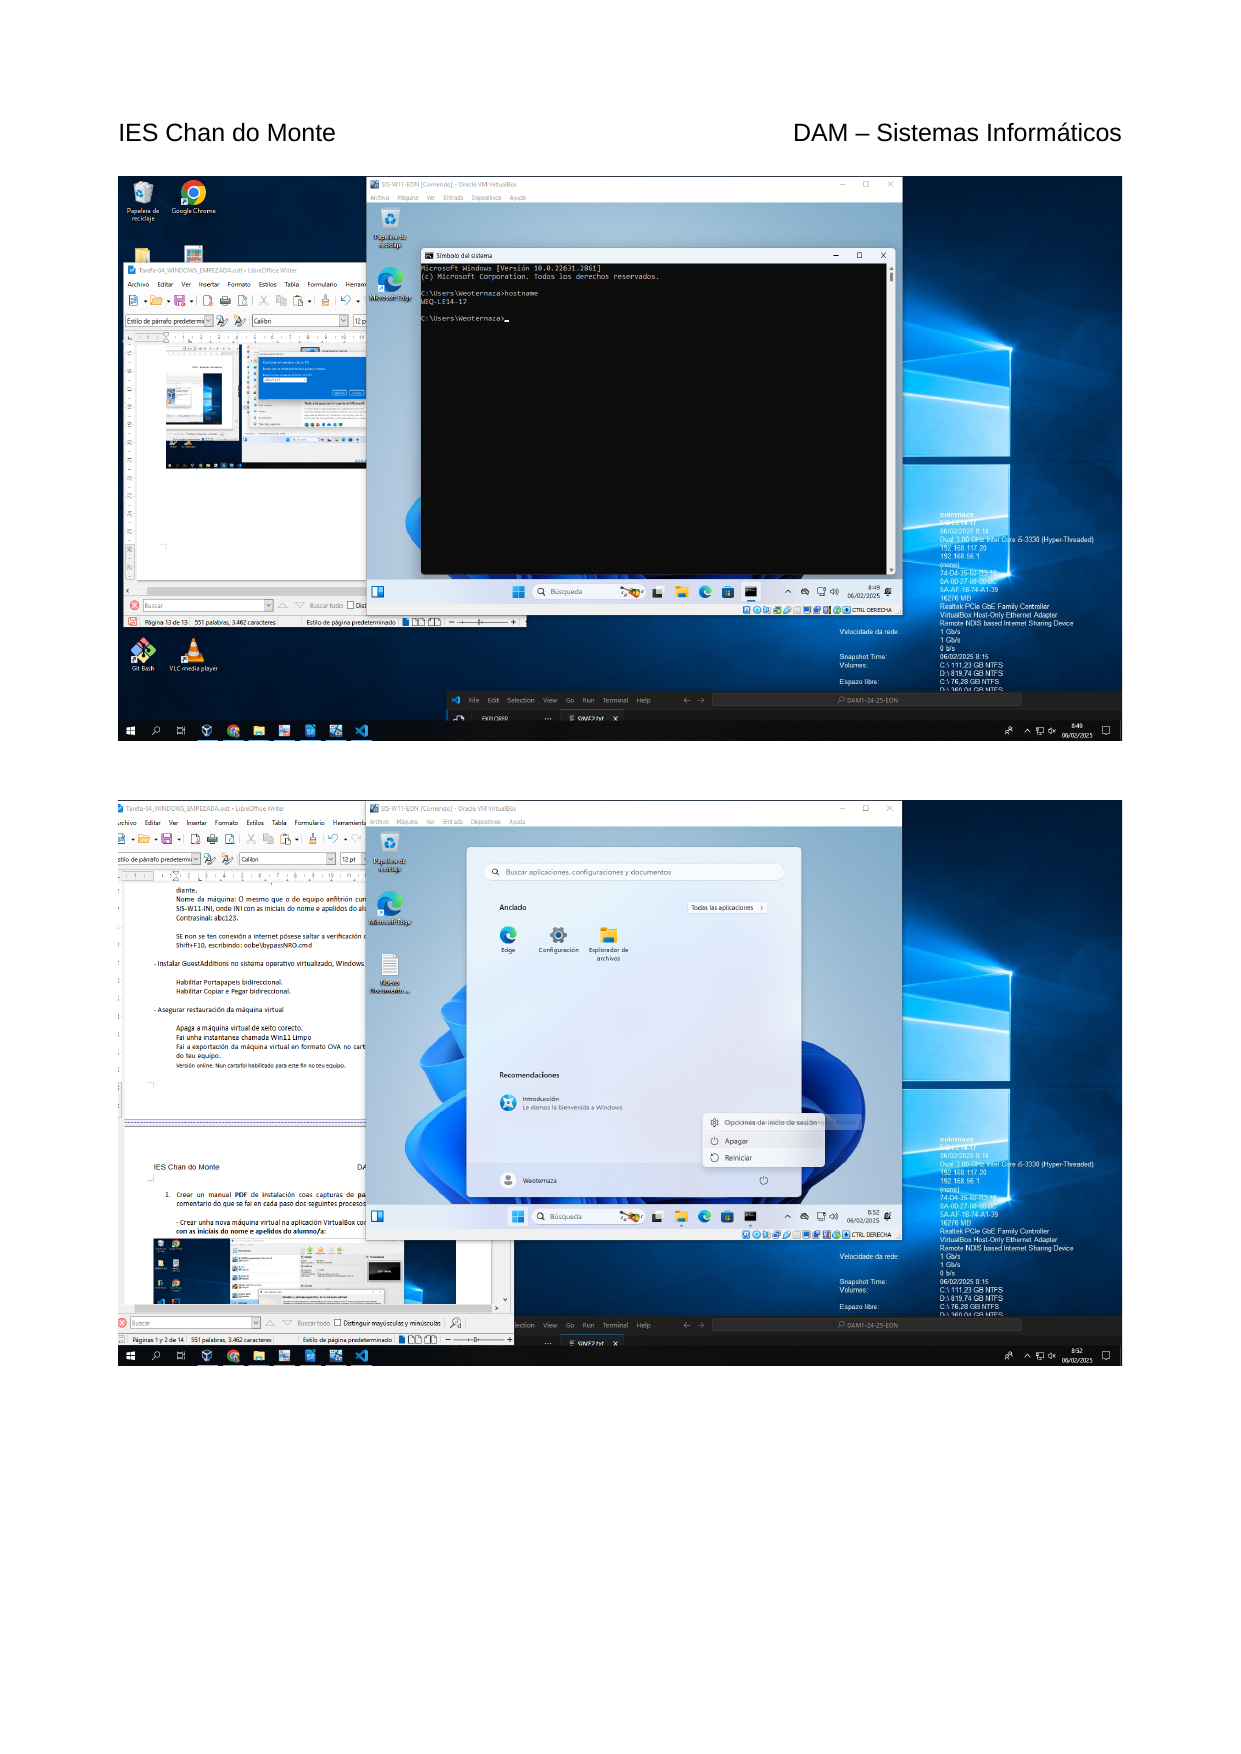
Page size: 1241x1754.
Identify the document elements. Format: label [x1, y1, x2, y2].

picture [118, 176, 1123, 741]
picture [118, 800, 1123, 1366]
